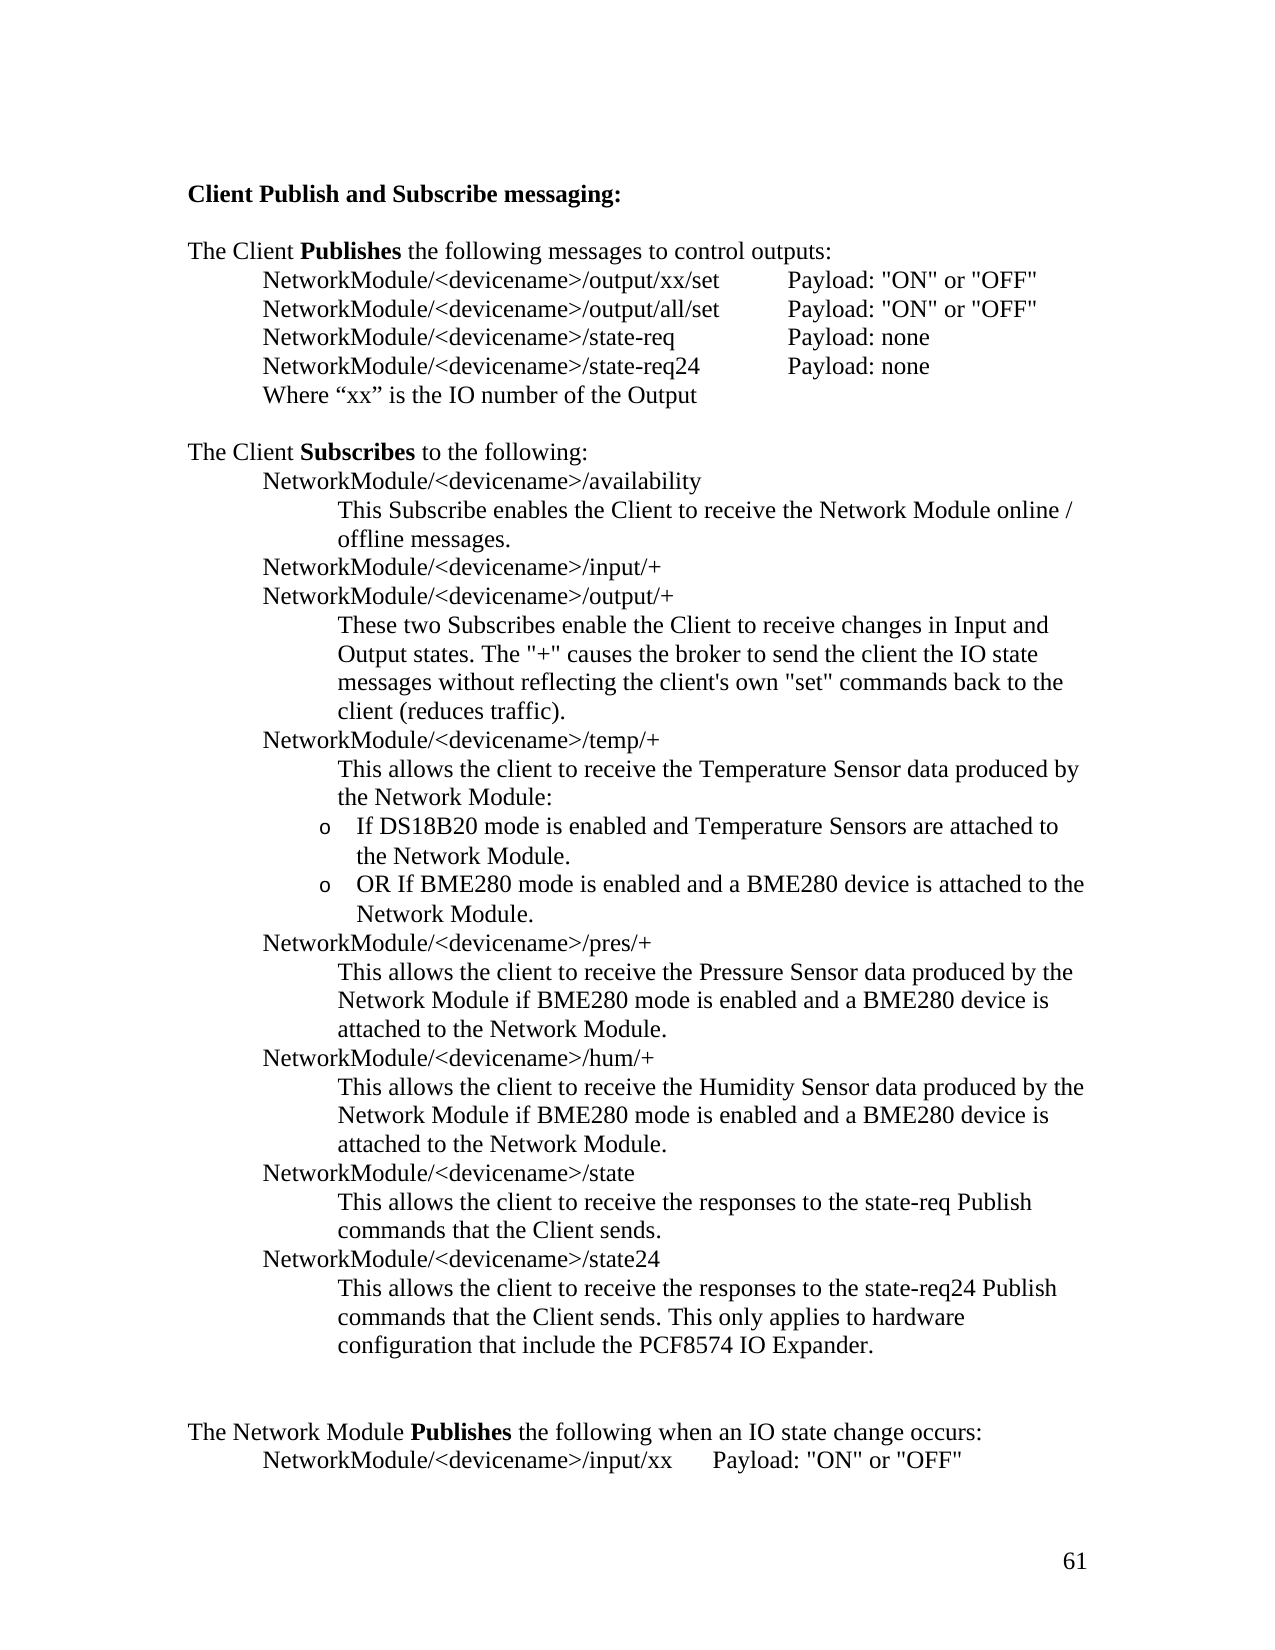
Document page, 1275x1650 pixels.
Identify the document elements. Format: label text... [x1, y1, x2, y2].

text NetworkModule/<devicename>/state-req Payload: none [262, 322, 1087, 351]
text This allows the client to receive the Humidity Sensor data produced by the Network Module if BME280 mode is enabled and a BME280 device is attached to the Network Module. [337, 1072, 1087, 1158]
text The Client Publishes the following messages to control outputs: [187, 236, 1087, 265]
text NetworkModule/<devicename>/state24 [262, 1244, 1087, 1273]
text NetworkModule/<devicename>/temp/+ [262, 725, 1087, 754]
text NetworkModule/<devicename>/state-req24 Payload: none [262, 351, 1087, 380]
text NetworkModule/<devicename>/input/+ [262, 552, 1087, 581]
text The Client Subscribes to the following: [187, 437, 1087, 466]
text This allows the client to receive the Temperature Sensor data produced by the Network Module: [337, 754, 1087, 811]
text This allows the client to receive the responses to the state-req24 Publish commands that the Client sends. This only applies to hardware configuration that include the PCF8574 IO Expander. [337, 1273, 1087, 1359]
text NetworkModule/<devicename>/hum/+ [262, 1043, 1087, 1072]
list If DS18B20 mode is enabled and Temperature Sensors are attached to the Network Module. [319, 811, 1087, 869]
text NetworkModule/<devicename>/output/all/set Payload: "ON" or "OFF" [262, 294, 1087, 322]
text These two Subscribes enable the Client to receive changes in Input and Output states. The "+" causes the broker to send the client the IO state messages without reflecting the client's own "set" commands back to the client (reduces traffic). [337, 610, 1087, 725]
text NetworkModule/<devicename>/output/xx/set Payload: "ON" or "OFF" [262, 265, 1087, 294]
list OR If BME280 mode is enabled and a BME280 device is attached to the Network Module. [319, 869, 1087, 928]
text Where “xx” is the IO number of the Output [262, 380, 1087, 409]
text This allows the client to receive the Pressure Sensor data produced by the Network Module if BME280 mode is enabled and a BME280 device is attached to the Network Module. [337, 957, 1087, 1043]
text NetworkModule/<devicename>/pres/+ [262, 928, 1087, 957]
text NetworkModule/<devicename>/input/xx Payload: "ON" or "OFF" [262, 1445, 1087, 1474]
text NetworkModule/<devicename>/state [262, 1158, 1087, 1187]
text NetworkModule/<devicename>/output/+ [262, 581, 1087, 610]
text The Network Module Publishes the following when an IO state change occurs: [187, 1417, 1087, 1445]
text NetworkModule/<devicename>/availability [262, 466, 1087, 495]
text Client Publish and Subscribe messaging: [187, 179, 1087, 207]
text This Subscribe enables the Client to receive the Network Module online / offline messages. [337, 495, 1087, 552]
text This allows the client to receive the responses to the state-req Publish commands that the Client sends. [337, 1187, 1087, 1244]
